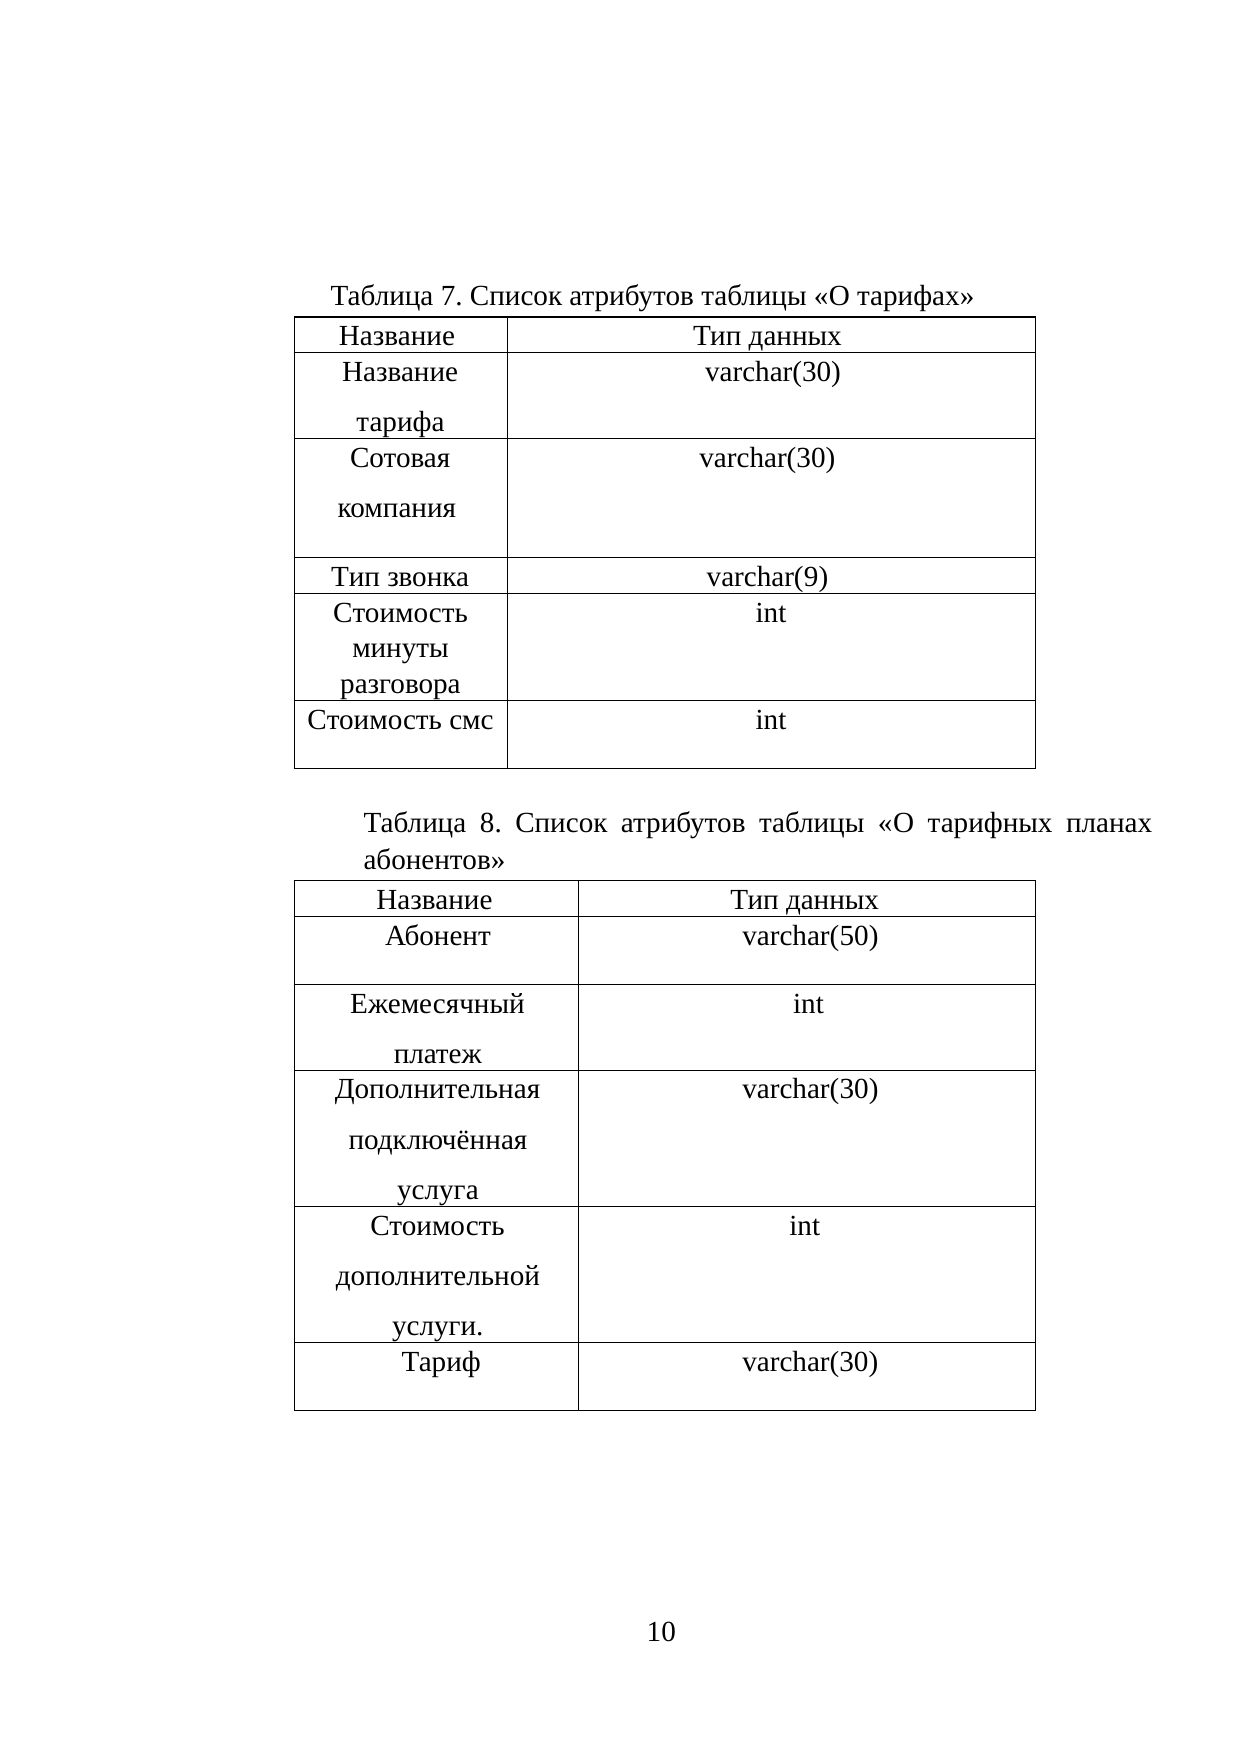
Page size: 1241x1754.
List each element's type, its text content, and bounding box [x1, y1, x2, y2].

table_cell Стоимость смс [295, 701, 507, 768]
table_cell varchar(30) [508, 353, 1035, 438]
table_cell Ежемесячный платеж [295, 985, 578, 1070]
table_cell varchar(30) [579, 1343, 1035, 1410]
table_header Тип данных [579, 881, 1035, 916]
table_cell Тариф [295, 1343, 578, 1410]
table_header Тип данных [508, 318, 1035, 352]
table_cell Дополнительная подключённая услуга [295, 1071, 578, 1206]
table_cell int [579, 985, 1035, 1070]
table_cell int [579, 1207, 1035, 1342]
table_cell Название тарифа [295, 353, 507, 438]
text Таблица 7. Список атрибутов таблицы «О тарифах» [330, 278, 1152, 312]
table_cell Стоимость минуты разговора [295, 594, 507, 700]
table_cell Сотовая компания [295, 439, 507, 557]
table_cell varchar(30) [579, 1071, 1035, 1206]
table_cell Абонент [295, 917, 578, 984]
table_cell varchar(50) [579, 917, 1035, 984]
table_header Название [295, 881, 578, 916]
table_cell Тип звонка [295, 558, 507, 593]
table_cell int [508, 701, 1035, 768]
table_header Название [295, 318, 507, 352]
text Таблица 8. Список атрибутов таблицы «О тарифных планах абонентов» [363, 805, 1152, 876]
table_cell varchar(9) [508, 558, 1035, 593]
table_cell Стоимость дополнительной услуги. [295, 1207, 578, 1342]
table_cell int [508, 594, 1035, 700]
table_cell varchar(30) [508, 439, 1035, 557]
